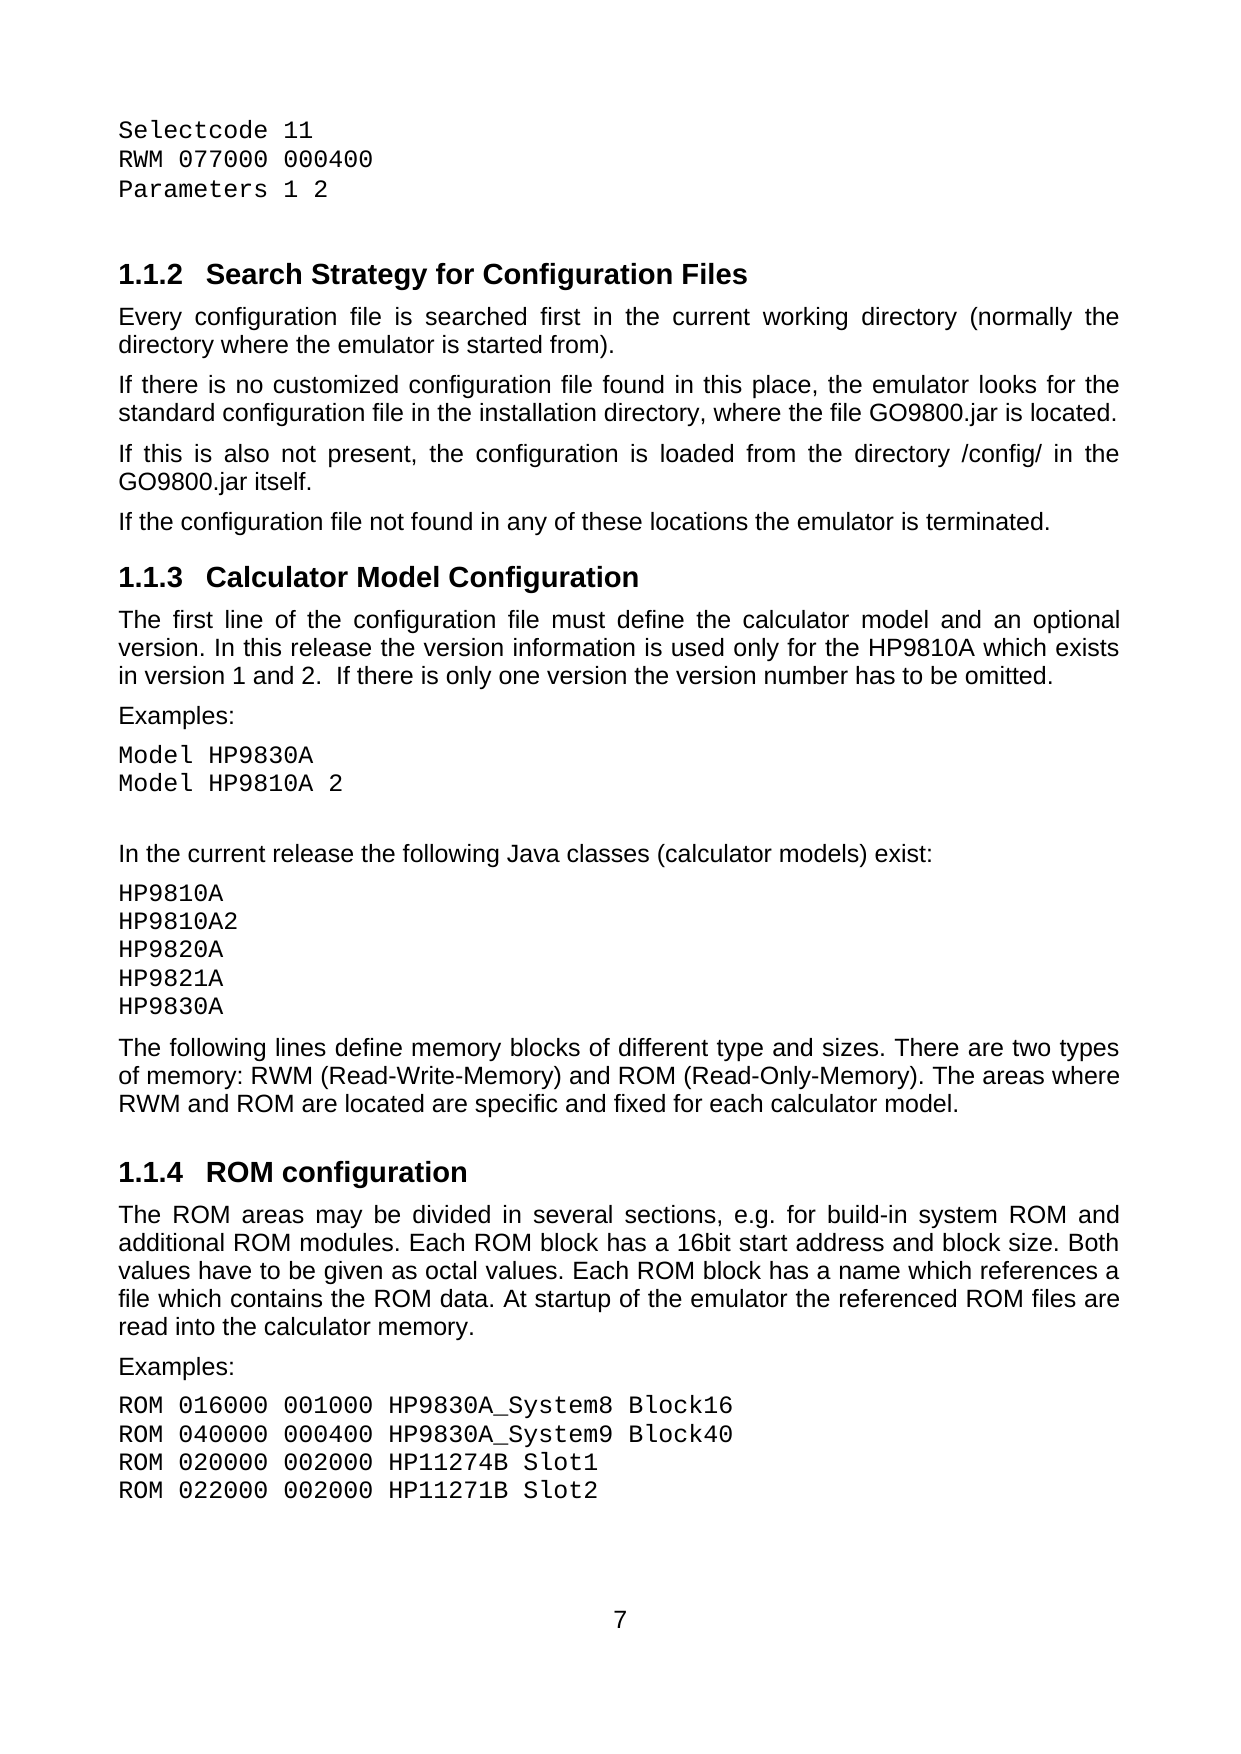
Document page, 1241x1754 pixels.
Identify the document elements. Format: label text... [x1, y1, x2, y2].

text ROM 020000 002000 HP11274B Slot1 [118, 1450, 1122, 1478]
text If this is also not present, the configuration is loaded from the directory /config/ in the GO9800.jar itself. [118, 439, 1122, 495]
text If the configuration file not found in any of these locations the emulator is terminated. [118, 508, 1122, 536]
text Model HP9830A [118, 743, 1122, 771]
text In the current release the following Java classes (calculator models) exist: [118, 840, 1122, 868]
text Model HP9810A 2 [118, 771, 1122, 799]
text Examples: [118, 1353, 1122, 1381]
text Examples: [118, 702, 1122, 730]
text Parameters 1 2 [118, 175, 1122, 205]
text Selectcode 11 [118, 118, 1122, 146]
text RWM 077000 000400 [118, 146, 1122, 175]
text The first line of the configuration file must define the calculator model and an optional version. In this release the version information is used only for the HP9810A which exists in version 1 and 2. If there is only one version the version number has to be omitted. [118, 606, 1122, 690]
text The following lines define memory blocks of different type and sizes. There are two types of memory: RWM (Read-Write-Memory) and ROM (Read-Only-Memory). The areas where RWM and ROM are located are specific and fixed for each calculator model. [118, 1034, 1122, 1118]
subtitle Search Strategy for Configuration Files [118, 258, 1122, 290]
text Every configuration file is searched first in the current working directory (normally the directory where the emulator is started from). [118, 303, 1122, 359]
text HP9810A HP9810A2 HP9820A HP9821A HP9830A [118, 880, 1122, 1022]
text ROM 016000 001000 HP9830A_System8 Block16 [118, 1393, 1122, 1421]
subtitle Calculator Model Configuration [118, 561, 1122, 593]
text If there is no customized configuration file found in this place, the emulator looks for the standard configuration file in the installation directory, where the file GO9800.jar is located. [118, 371, 1122, 427]
text The ROM areas may be divided in several sections, e.g. for build-in system ROM and additional ROM modules. Each ROM block has a 16bit start address and block size. Both values have to be given as octal values. Each ROM block has a name which references a file which contains the ROM data. At startup of the emulator the referenced ROM files are read into the calculator memory. [118, 1201, 1122, 1340]
subtitle ROM configuration [118, 1156, 1122, 1188]
text ROM 040000 000400 HP9830A_System9 Block40 [118, 1421, 1122, 1450]
text ROM 022000 002000 HP11271B Slot2 [118, 1478, 1122, 1506]
